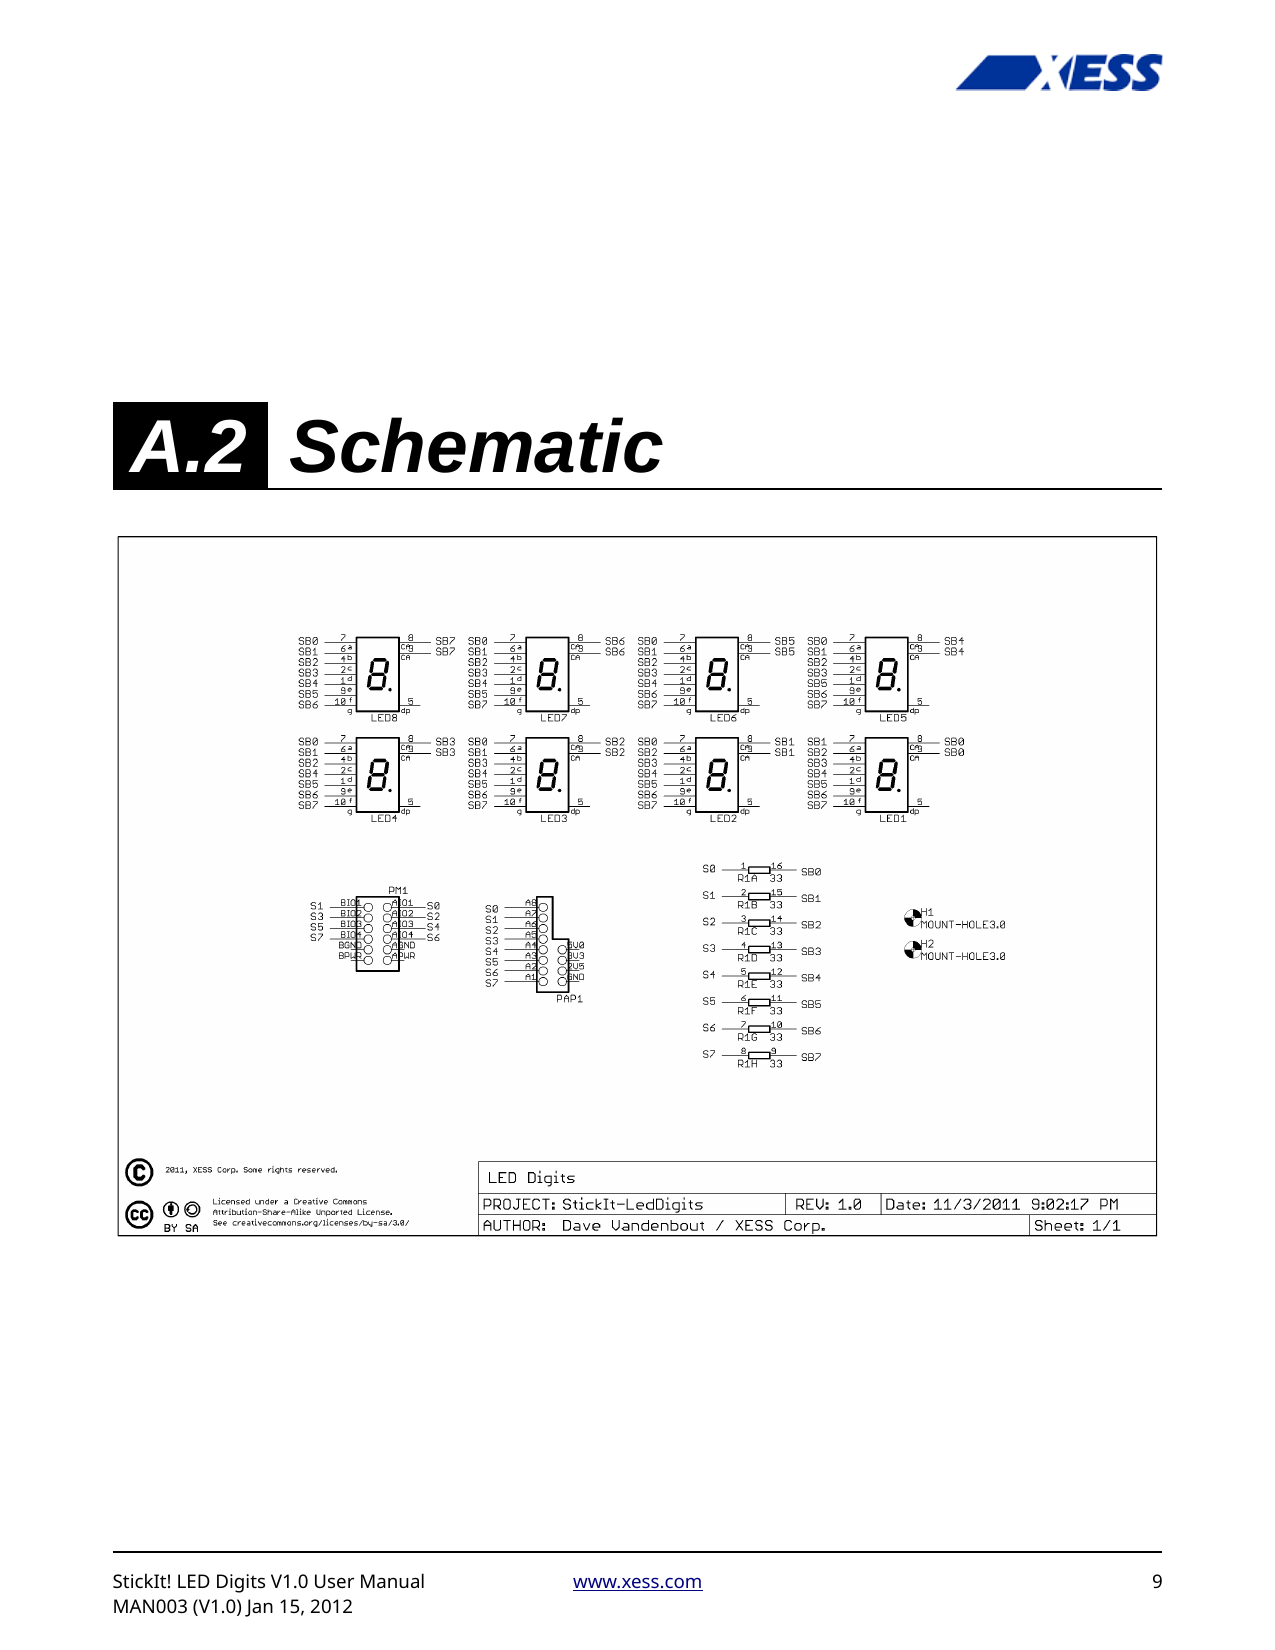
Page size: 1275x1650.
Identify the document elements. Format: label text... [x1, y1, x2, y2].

picture [955, 54, 1163, 91]
picture [117, 535, 1158, 1237]
subtitle Schematic [268, 402, 1162, 488]
